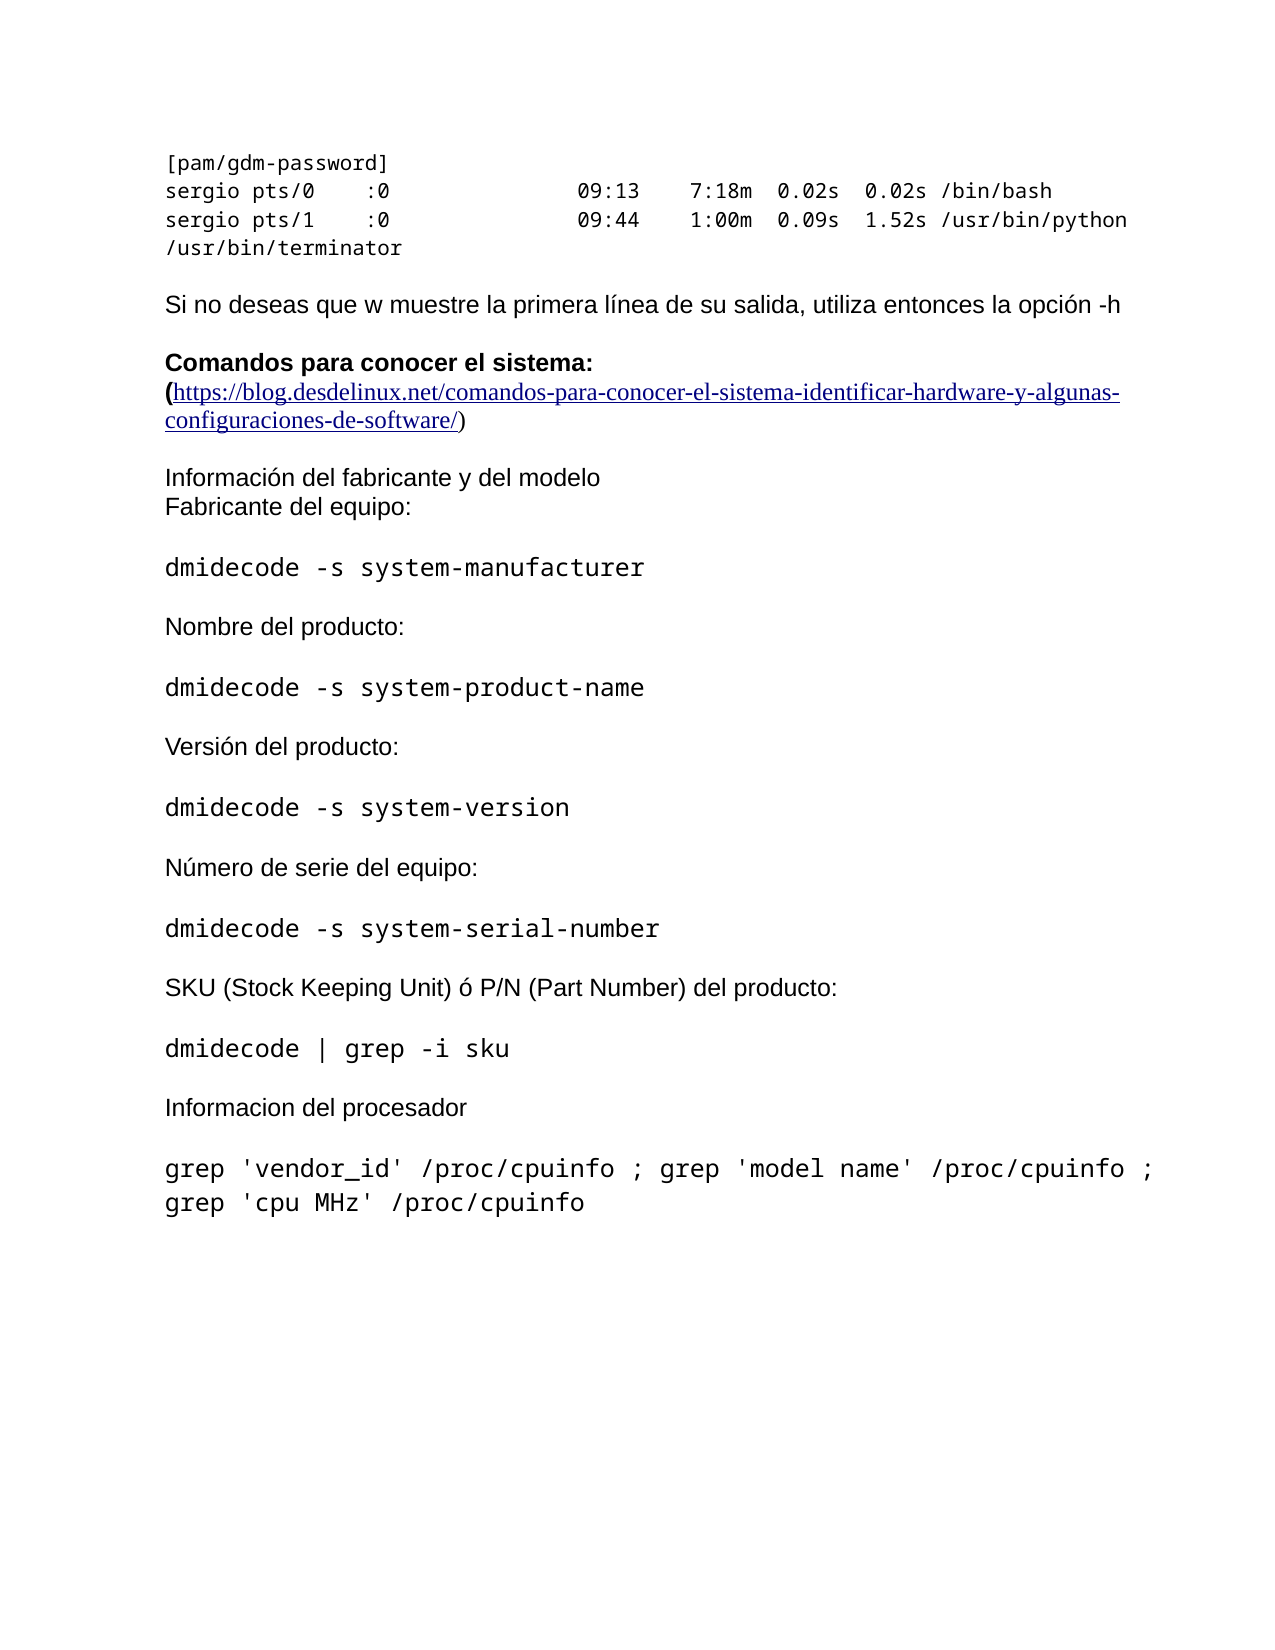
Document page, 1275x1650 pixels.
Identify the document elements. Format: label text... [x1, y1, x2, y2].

text Comandos para conocer el sistema: [164, 348, 1164, 377]
text sergio pts/1 :0 09:44 1:00m 0.09s 1.52s /usr/bin/python /usr/bin/terminator [164, 205, 1164, 262]
text dmidecode -s system-manufacturer [164, 549, 1164, 583]
text Versión del producto: [164, 732, 1164, 761]
text sergio pts/0 :0 09:13 7:18m 0.02s 0.02s /bin/bash [164, 176, 1164, 205]
text Nombre del producto: [164, 612, 1164, 641]
text Número de serie del equipo: [164, 853, 1164, 881]
text dmidecode -s system-serial-number [164, 910, 1164, 944]
text dmidecode -s system-product-name [164, 669, 1164, 704]
text dmidecode -s system-version [164, 790, 1164, 824]
text (https://blog.desdelinux.net/comandos-para-conocer-el-sistema-identificar-hardware-y-algunas-configuraciones-de-software/) [164, 377, 1164, 434]
text dmidecode | grep -i sku [164, 1031, 1164, 1064]
text Si no deseas que w muestre la primera línea de su salida, utiliza entonces la opción -h [164, 290, 1164, 319]
text Fabricante del equipo: [164, 492, 1164, 521]
text Información del fabricante y del modelo [164, 463, 1164, 492]
text grep 'vendor_id' /proc/cpuinfo ; grep 'model name' /proc/cpuinfo ; grep 'cpu MHz' /proc/cpuinfo [164, 1151, 1164, 1219]
text SKU (Stock Keeping Unit) ó P/N (Part Number) del producto: [164, 973, 1164, 1002]
text Informacion del procesador [164, 1093, 1164, 1122]
text [pam/gdm-password] [164, 148, 1164, 176]
